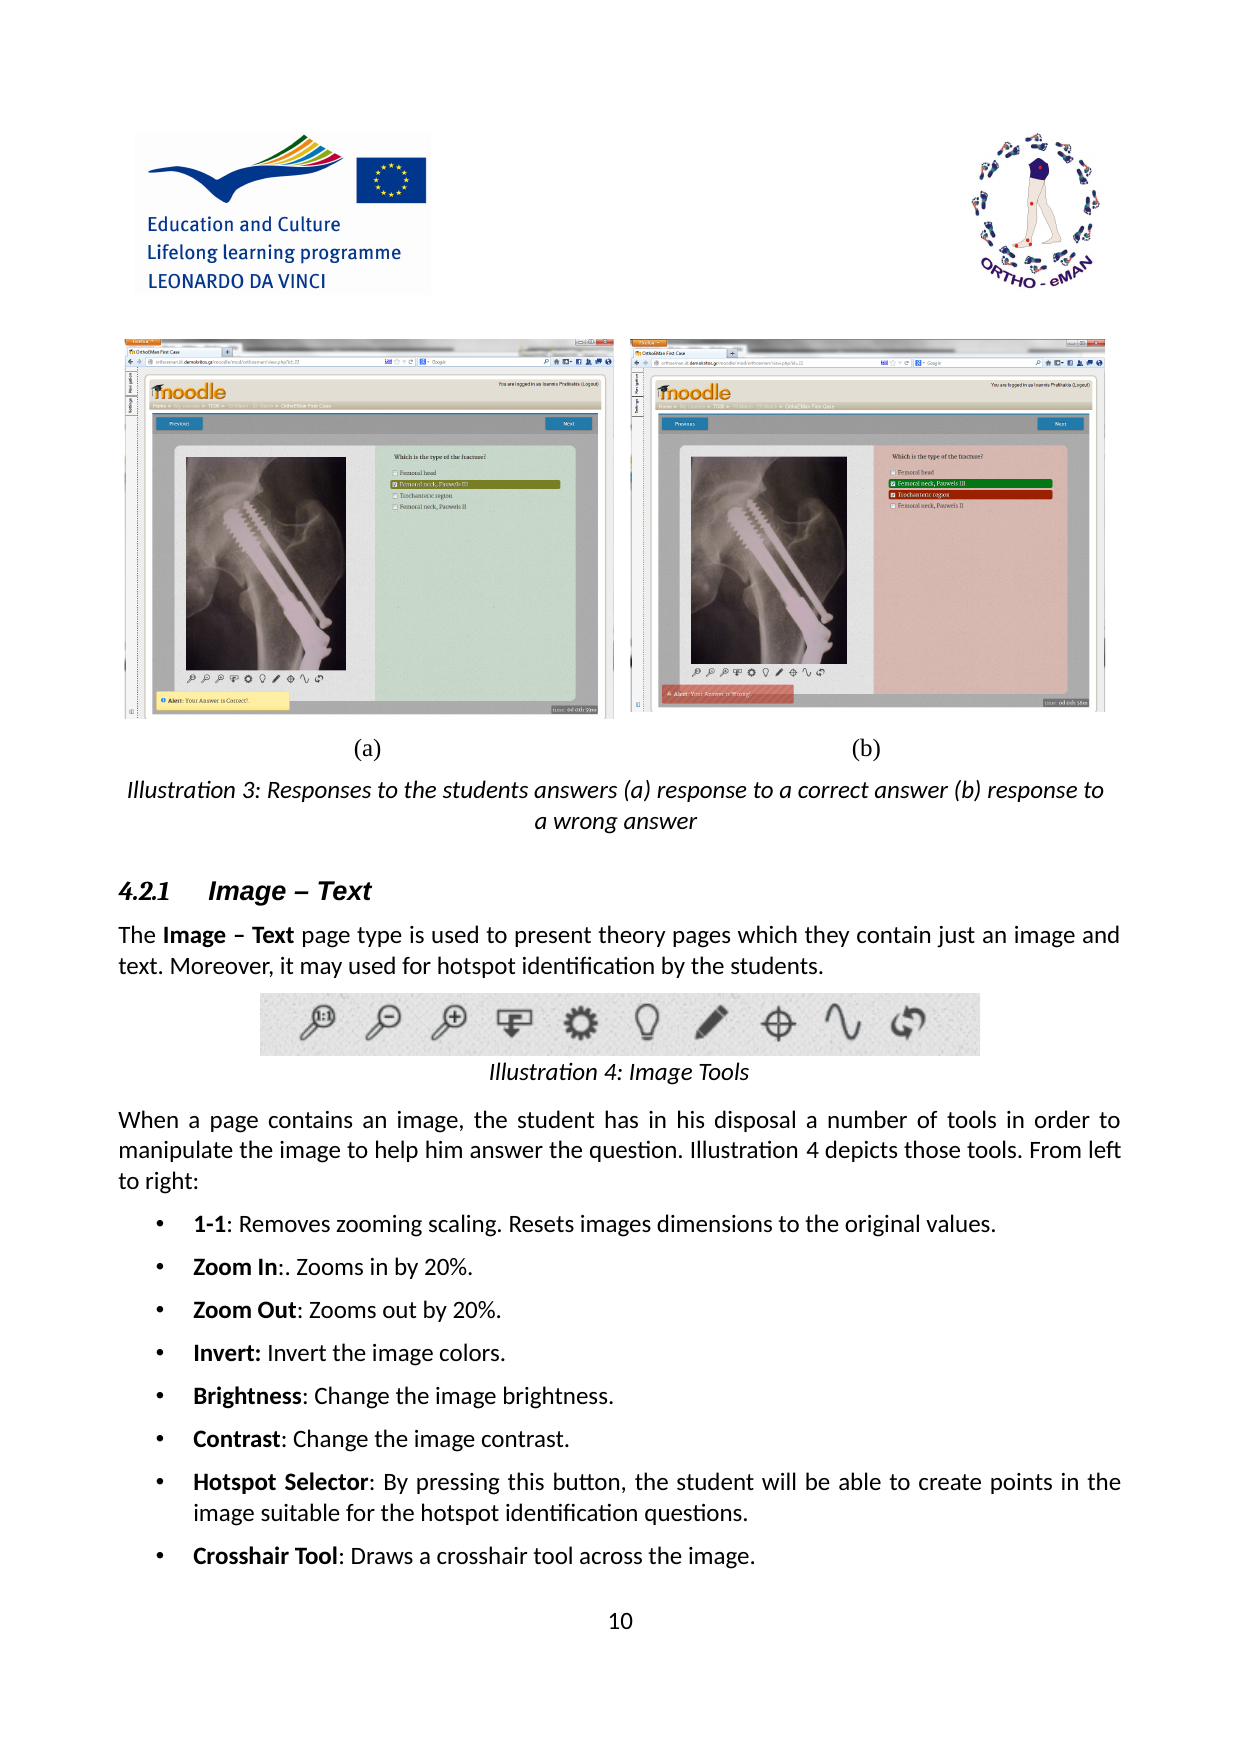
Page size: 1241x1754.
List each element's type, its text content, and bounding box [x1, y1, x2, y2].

list Contrast: Change the image contrast. [156, 1423, 1122, 1454]
table_cell (b) [617, 734, 1116, 762]
table_cell (a) [118, 734, 617, 762]
list Crosshair Tool: Draws a crosshair tool across the image. [156, 1540, 1122, 1570]
table_header [118, 340, 617, 733]
text Illustration 4: Image Tools [260, 1056, 980, 1086]
list Brightness: Change the image brightness. [156, 1380, 1122, 1411]
text When a page contains an image, the student has in his disposal a number of tools in order to manipulate the image to help him answer the question. Illustration 4 depicts those tools. From left to right: [118, 1104, 1122, 1196]
picture [134, 132, 431, 295]
list Hotspot Selector: By pressing this button, the student will be able to create points in the image suitable for the hotspot identification questions. [156, 1466, 1122, 1527]
list Zoom Out: Zooms out by 20%. [156, 1294, 1122, 1325]
picture [124, 339, 614, 719]
picture [966, 127, 1106, 295]
list Zoom In:. Zooms in by 20%. [156, 1251, 1122, 1282]
list Invert: Invert the image colors. [156, 1337, 1122, 1368]
text The Image – Text page type is used to present theory pages which they contain just an image and text. Moreover, it may used for hotspot identification by the students. [118, 919, 1122, 981]
text Illustration 3: Responses to the students answers (a) response to a correct answer (b) response to a wrong answer [118, 775, 1116, 836]
list 1-1: Removes zooming scaling. Resets images dimensions to the original values. [156, 1208, 1122, 1239]
picture [260, 993, 981, 1056]
table_header [617, 340, 1116, 733]
picture [630, 339, 1106, 712]
subtitle Image – Text [118, 875, 1122, 907]
